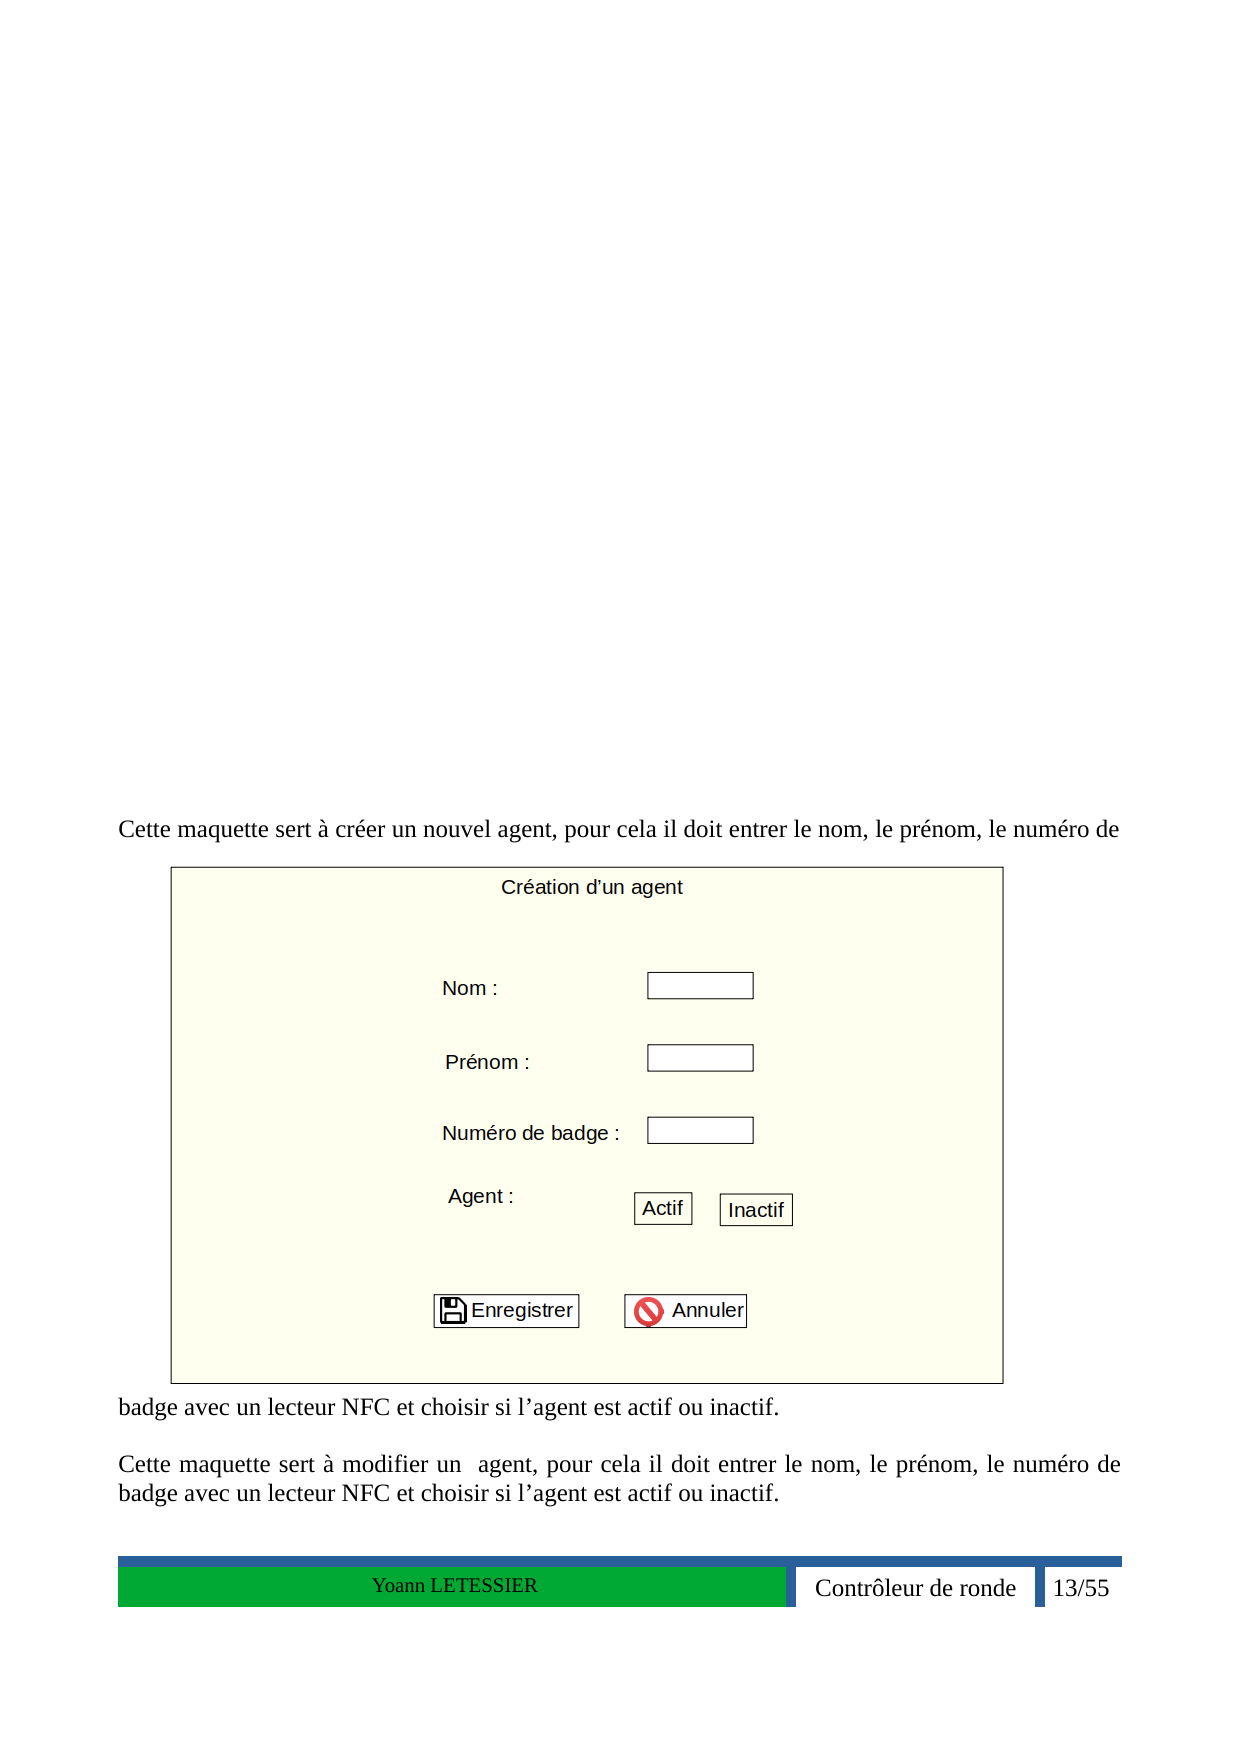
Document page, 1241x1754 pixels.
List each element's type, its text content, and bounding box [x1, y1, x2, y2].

picture [155, 864, 1013, 1392]
text Cette maquette sert à créer un nouvel agent, pour cela il doit entrer le nom, le prénom, le numéro de badge avec un lecteur NFC et choisir si l’agent est actif ou inactif. [118, 814, 1122, 1421]
text Cette maquette sert à modifier un agent, pour cela il doit entrer le nom, le prénom, le numéro de badge avec un lecteur NFC et choisir si l’agent est actif ou inactif. [118, 1449, 1122, 1507]
